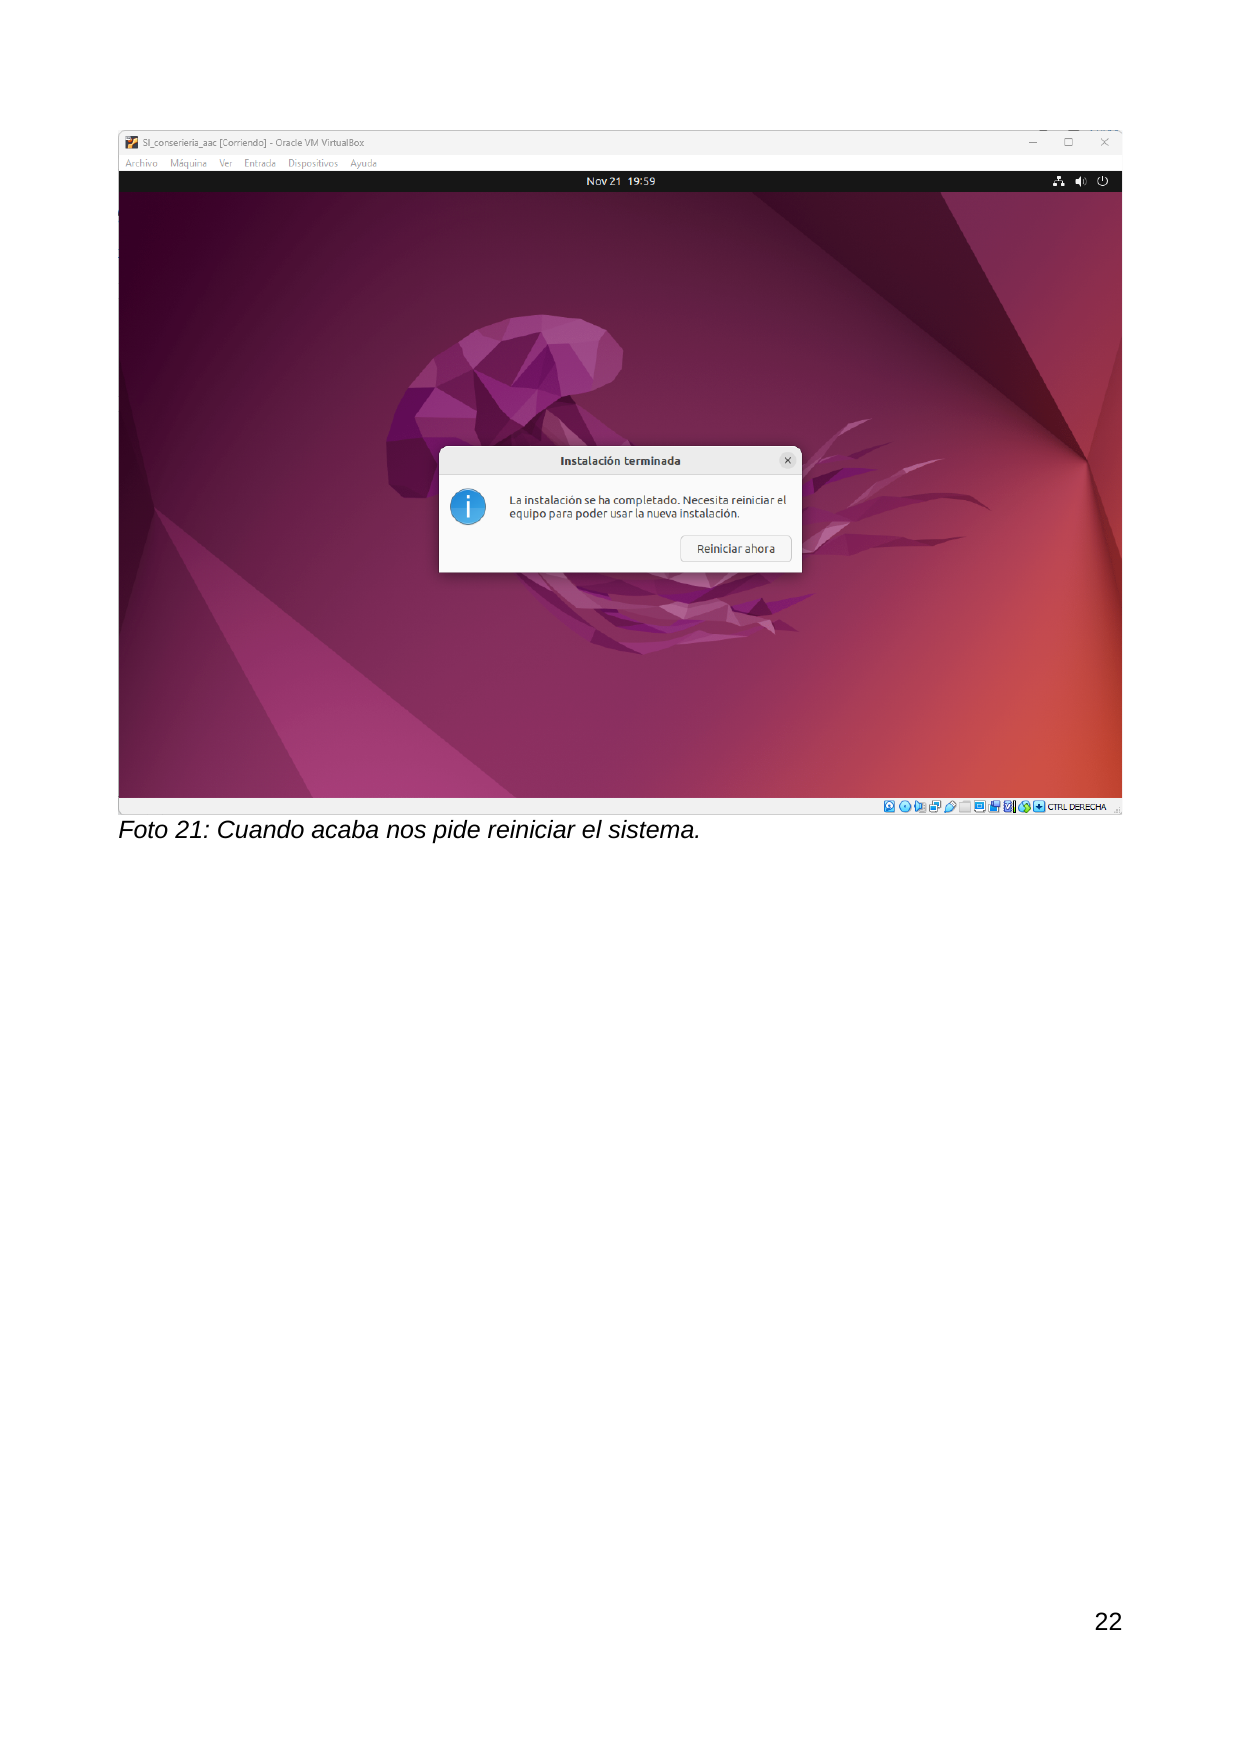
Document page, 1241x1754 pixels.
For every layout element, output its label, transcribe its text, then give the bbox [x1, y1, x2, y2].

picture [118, 130, 1123, 815]
text Foto 21: Cuando acaba nos pide reiniciar el sistema. [118, 815, 1122, 844]
